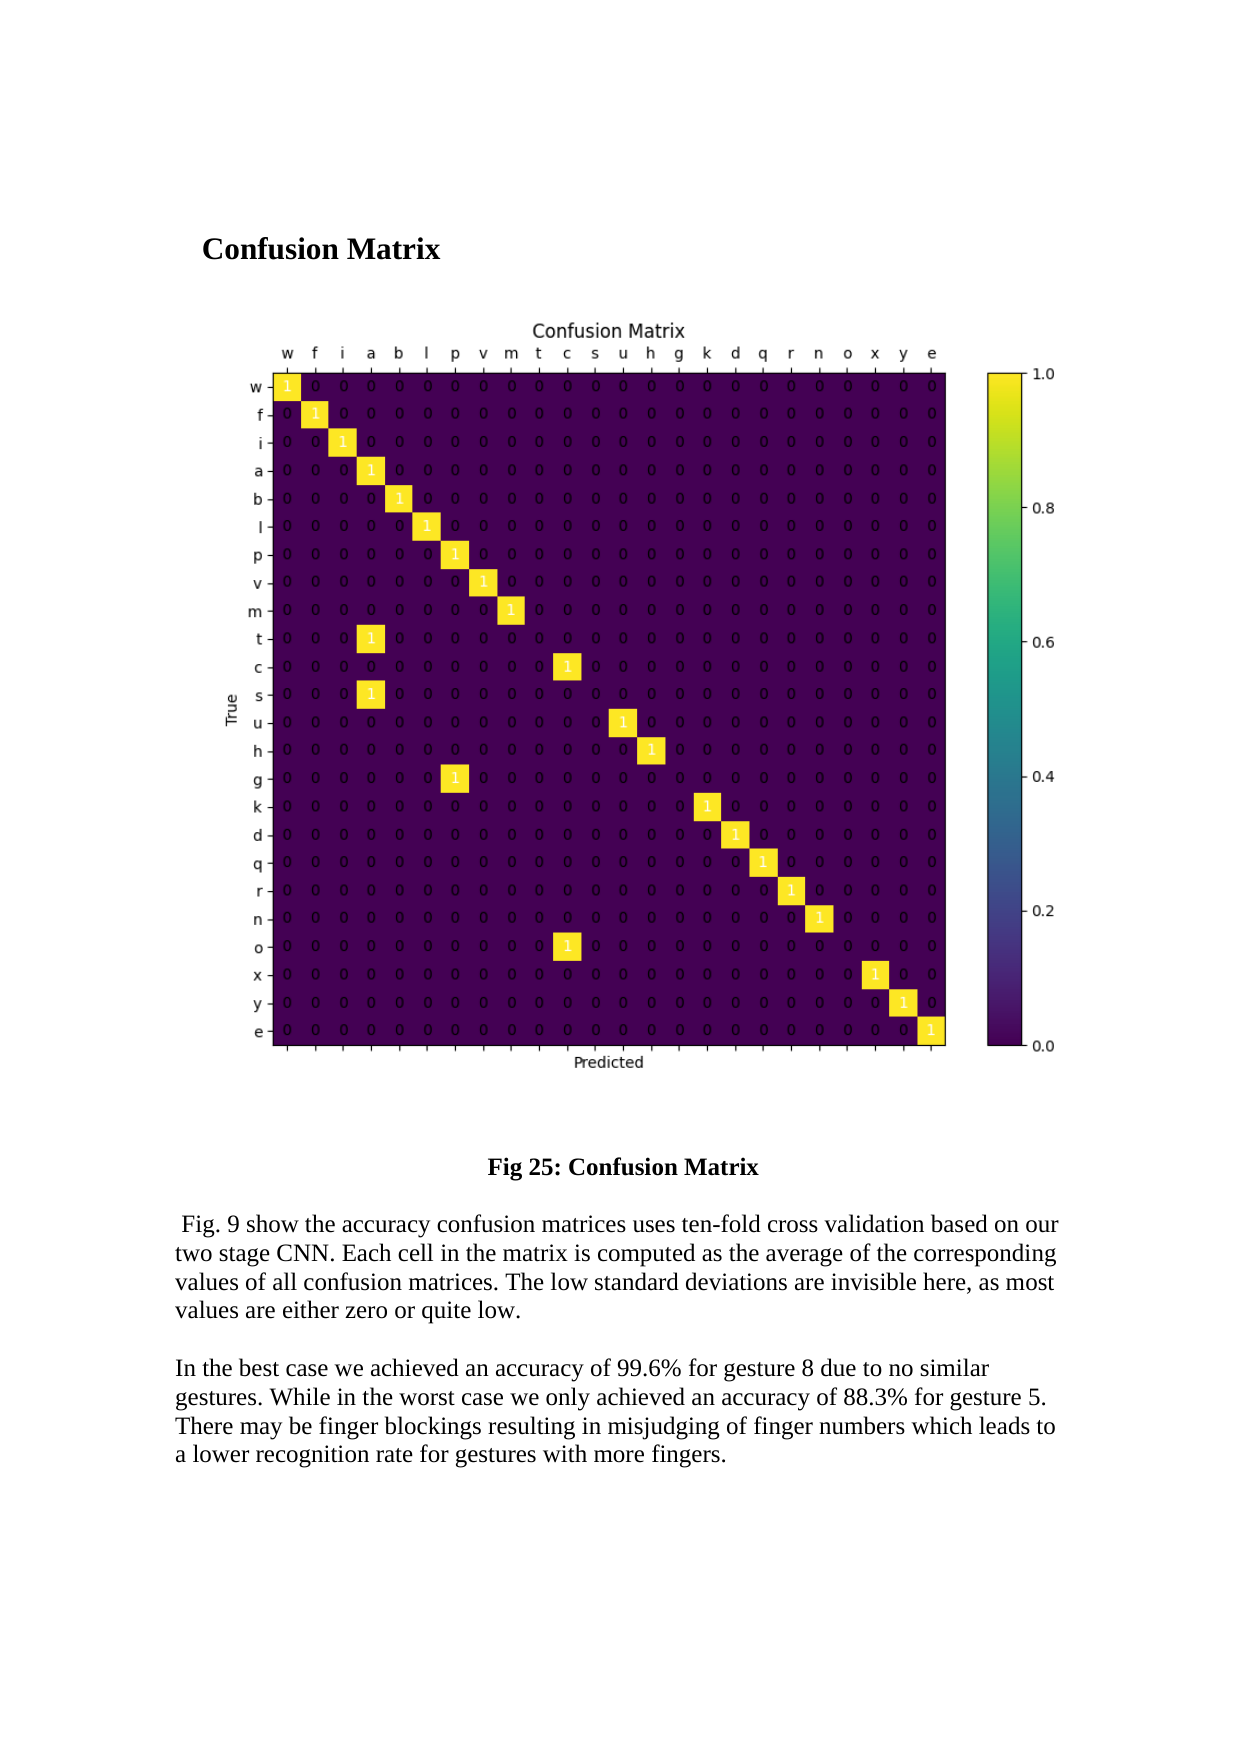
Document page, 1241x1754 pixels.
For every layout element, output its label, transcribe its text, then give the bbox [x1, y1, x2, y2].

text values of all confusion matrices. The low standard deviations are invisible here, as most values are either zero or quite low. [175, 1267, 1065, 1324]
text Confusion Matrix [175, 230, 1065, 266]
text In the best case we achieved an accuracy of 99.6% for gesture 8 due to no similar gestures. While in the worst case we only achieved an accuracy of 88.3% for gesture 5. There may be finger blockings resulting in misjudging of finger numbers which leads to a lower recognition rate for gestures with more fingers. [175, 1353, 1065, 1468]
text Fig 25: Confusion Matrix [175, 1152, 1065, 1180]
picture [195, 297, 1086, 1094]
text Fig. 9 show the accuracy confusion matrices uses ten-fold cross validation based on our two stage CNN. Each cell in the matrix is computed as the average of the corresponding [175, 1209, 1065, 1267]
